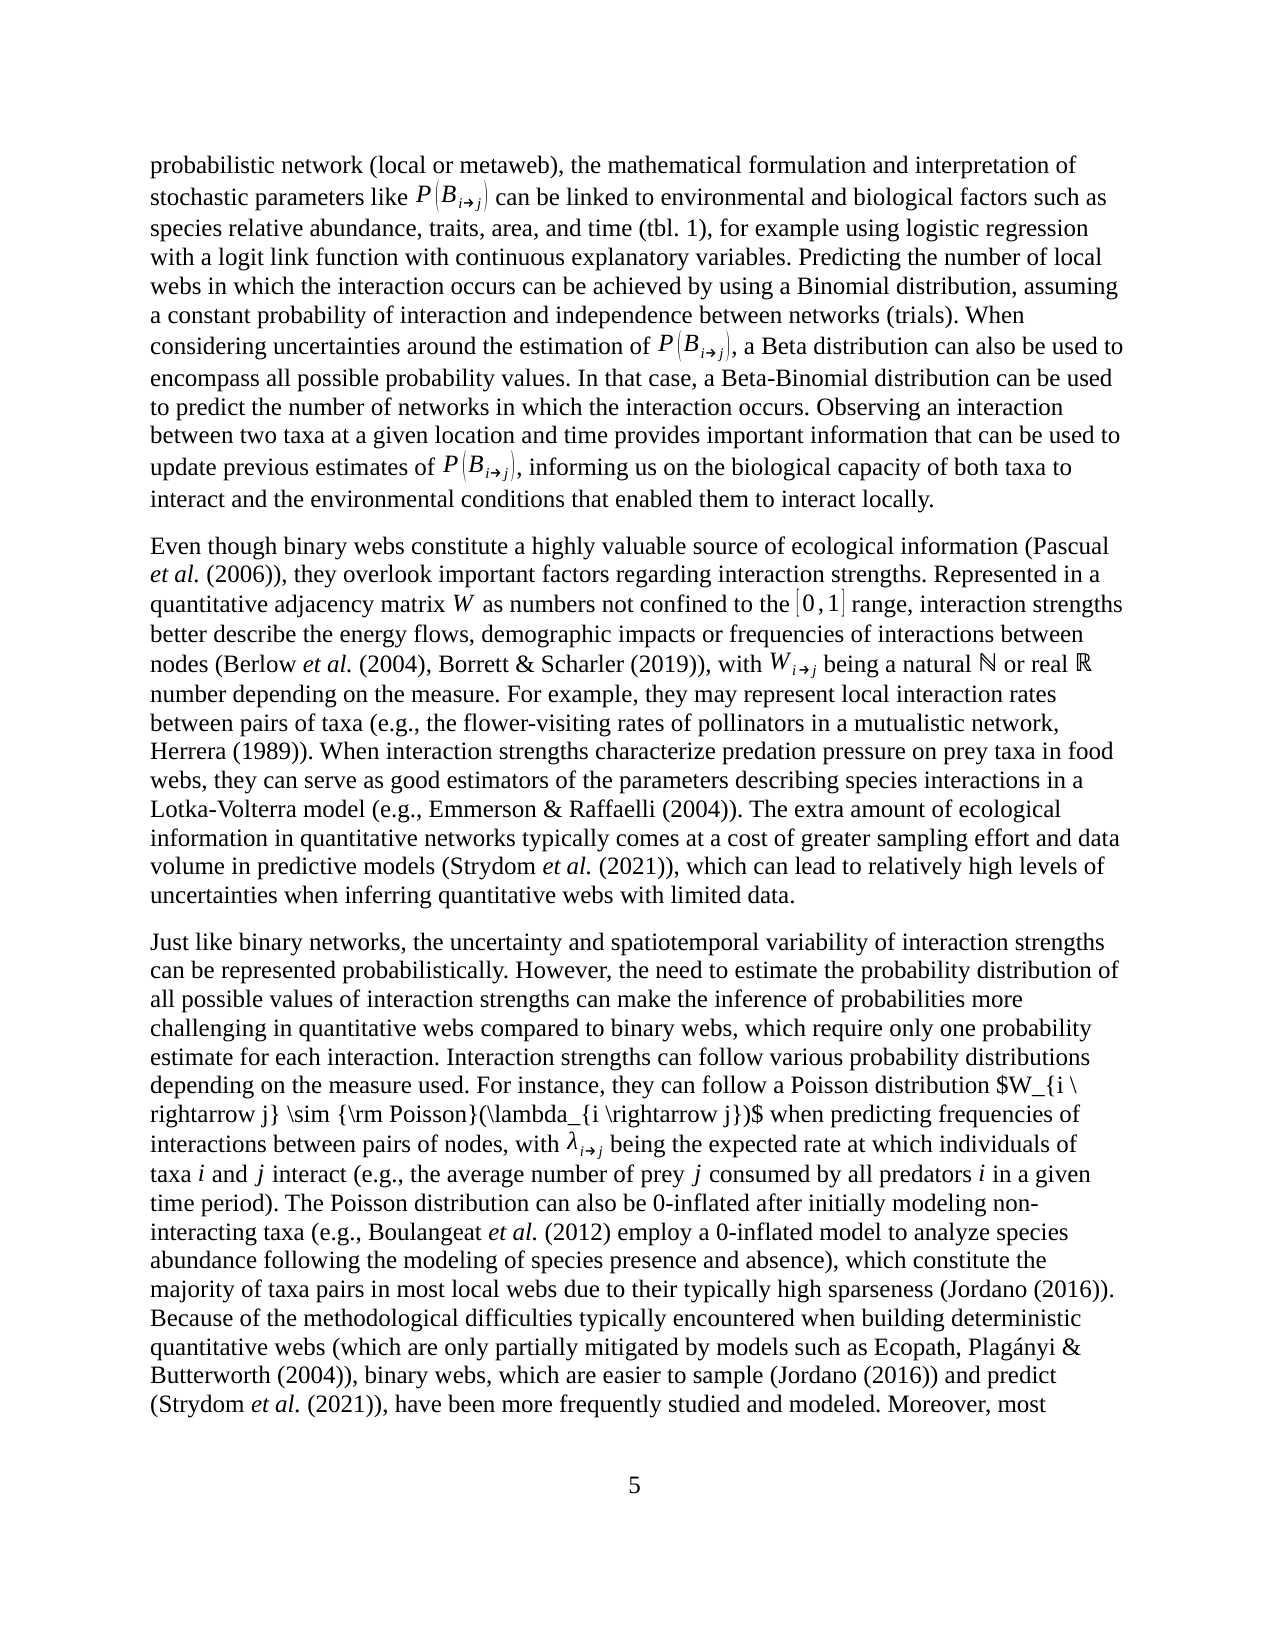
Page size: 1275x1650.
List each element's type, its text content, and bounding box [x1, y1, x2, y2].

text Edges linking nodes can describe a variety of interaction measures. Ecologists have traditionally represented interactions as binary objects that were considered realized after observing at least one individual from group interact with at least another individual from group . In a binary adjacency matrix , the presence or absence of an interaction between two taxa can be viewed as the result of a Bernoulli process $B_{i \rightarrow j} \sim {\rm Bernoulli}(P(B_{i \rightarrow j}))$, with being the probability of interaction that characterizes our limited knowledge of the system and its intrinsic spatiotemporal variability. In probabilistic networks, are edge values, and the only two possible outcomes are the presence () or absence () of an interaction between each pair of nodes. Depending on the type of probabilistic network (local or metaweb), the mathematical formulation and interpretation of stochastic parameters like can be linked to environmental and biological factors such as species relative abundance, traits, area, and time (tbl. 1), for example using logistic regression with a logit link function with continuous explanatory variables. Predicting the number of local webs in which the interaction occurs can be achieved by using a Binomial distribution, assuming a constant probability of interaction and independence between networks (trials). When considering uncertainties around the estimation of , a Beta distribution can also be used to encompass all possible probability values. In that case, a Beta-Binomial distribution can be used to predict the number of networks in which the interaction occurs. Observing an interaction between two taxa at a given location and time provides important information that can be used to update previous estimates of , informing us on the biological capacity of both taxa to interact and the environmental conditions that enabled them to interact locally. [150, 150, 1125, 513]
text Just like binary networks, the uncertainty and spatiotemporal variability of interaction strengths can be represented probabilistically. However, the need to estimate the probability distribution of all possible values of interaction strengths can make the inference of probabilities more challenging in quantitative webs compared to binary webs, which require only one probability estimate for each interaction. Interaction strengths can follow various probability distributions depending on the measure used. For instance, they can follow a Poisson distribution $W_{i \rightarrow j} \sim {\rm Poisson}(\lambda_{i \rightarrow j})$ when predicting frequencies of interactions between pairs of nodes, with being the expected rate at which individuals of taxa and interact (e.g., the average number of prey consumed by all predators in a given time period). The Poisson distribution can also be 0-inflated after initially modeling non-interacting taxa (e.g., Boulangeat et al. (2012) employ a 0-inflated model to analyze species abundance following the modeling of species presence and absence), which constitute the majority of taxa pairs in most local webs due to their typically high sparseness (Jordano (2016)). Because of the methodological difficulties typically encountered when building deterministic quantitative webs (which are only partially mitigated by models such as Ecopath, Plagányi & Butterworth (2004)), binary webs, which are easier to sample (Jordano (2016)) and predict (Strydom et al. (2021)), have been more frequently studied and modeled. Moreover, most [150, 927, 1125, 1418]
text Even though binary webs constitute a highly valuable source of ecological information (Pascual et al. (2006)), they overlook important factors regarding interaction strengths. Represented in a quantitative adjacency matrix as numbers not confined to the range, interaction strengths better describe the energy flows, demographic impacts or frequencies of interactions between nodes (Berlow et al. (2004), Borrett & Scharler (2019)), with being a natural or real number depending on the measure. For example, they may represent local interaction rates between pairs of taxa (e.g., the flower-visiting rates of pollinators in a mutualistic network, Herrera (1989)). When interaction strengths characterize predation pressure on prey taxa in food webs, they can serve as good estimators of the parameters describing species interactions in a Lotka-Volterra model (e.g., Emmerson & Raffaelli (2004)). The extra amount of ecological information in quantitative networks typically comes at a cost of greater sampling effort and data volume in predictive models (Strydom et al. (2021)), which can lead to relatively high levels of uncertainties when inferring quantitative webs with limited data. [150, 531, 1125, 909]
